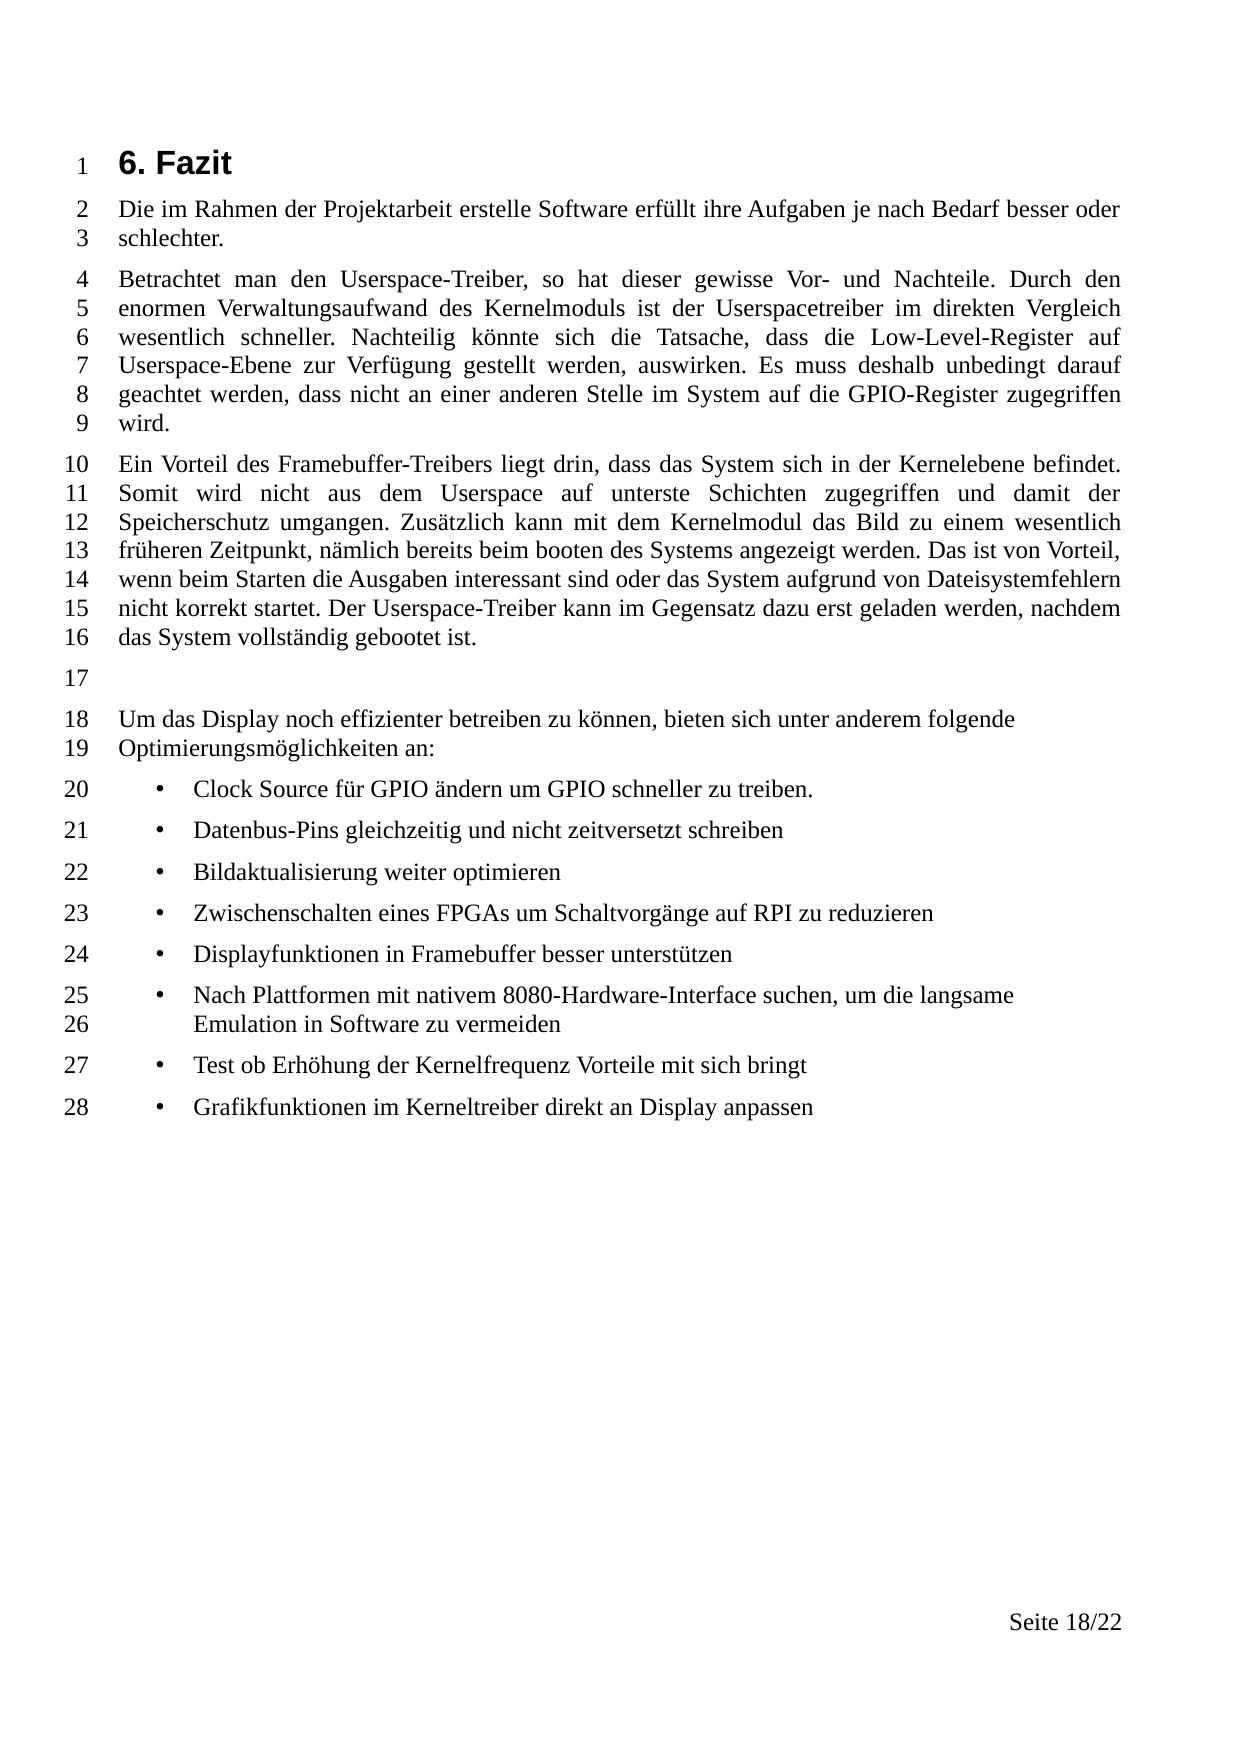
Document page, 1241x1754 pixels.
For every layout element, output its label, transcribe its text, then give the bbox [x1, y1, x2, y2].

text Ein Vorteil des Framebuffer-Treibers liegt drin, dass das System sich in der Kernelebene befindet. Somit wird nicht aus dem Userspace auf unterste Schichten zugegriffen und damit der Speicherschutz umgangen. Zusätzlich kann mit dem Kernelmodul das Bild zu einem wesentlich früheren Zeitpunkt, nämlich bereits beim booten des Systems angezeigt werden. Das ist von Vorteil, wenn beim Starten die Ausgaben interessant sind oder das System aufgrund von Dateisystemfehlern nicht korrekt startet. Der Userspace-Treiber kann im Gegensatz dazu erst geladen werden, nachdem das System vollständig gebootet ist. [118, 449, 1122, 651]
subtitle 6. Fazit [118, 143, 1122, 182]
list Zwischenschalten eines FPGAs um Schaltvorgänge auf RPI zu reduzieren [156, 898, 1122, 927]
list Displayfunktionen in Framebuffer besser unterstützen [156, 939, 1122, 968]
text Die im Rahmen der Projektarbeit erstelle Software erfüllt ihre Aufgaben je nach Bedarf besser oder schlechter. [118, 194, 1122, 252]
text Um das Display noch effizienter betreiben zu können, bieten sich unter anderem folgende Optimierungsmöglichkeiten an: [118, 704, 1122, 762]
text Betrachtet man den Userspace-Treiber, so hat dieser gewisse Vor- und Nachteile. Durch den enormen Verwaltungsaufwand des Kernelmoduls ist der Userspacetreiber im direkten Vergleich wesentlich schneller. Nachteilig könnte sich die Tatsache, dass die Low-Level-Register auf Userspace-Ebene zur Verfügung gestellt werden, auswirken. Es muss deshalb unbedingt darauf geachtet werden, dass nicht an einer anderen Stelle im System auf die GPIO-Register zugegriffen wird. [118, 264, 1122, 437]
list Bildaktualisierung weiter optimieren [156, 857, 1122, 886]
list Grafikfunktionen im Kerneltreiber direkt an Display anpassen [156, 1092, 1122, 1121]
list Test ob Erhöhung der Kernelfrequenz Vorteile mit sich bringt [156, 1051, 1122, 1079]
list Datenbus-Pins gleichzeitig und nicht zeitversetzt schreiben [156, 816, 1122, 844]
list Nach Plattformen mit nativem 8080-Hardware-Interface suchen, um die langsame Emulation in Software zu vermeiden [156, 981, 1122, 1038]
list Clock Source für GPIO ändern um GPIO schneller zu treiben. [156, 774, 1122, 803]
